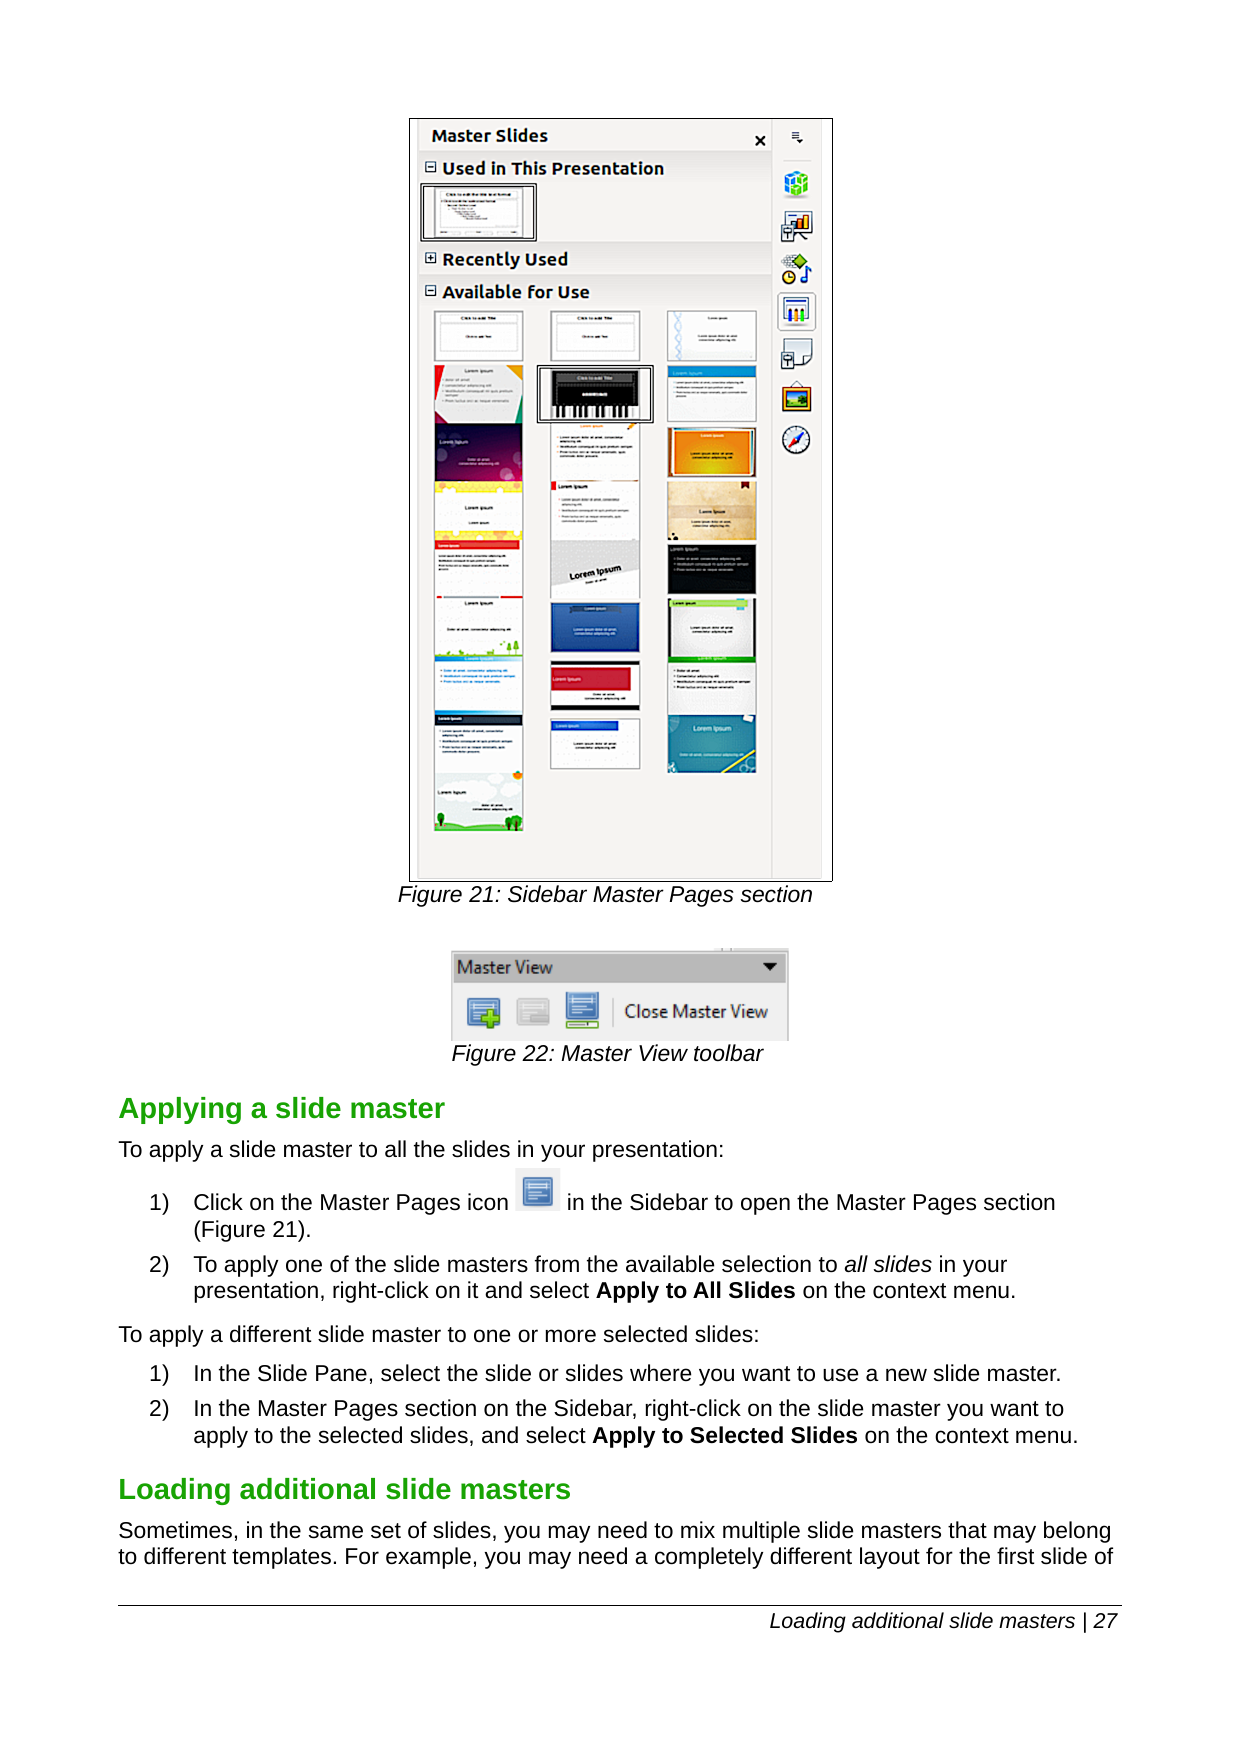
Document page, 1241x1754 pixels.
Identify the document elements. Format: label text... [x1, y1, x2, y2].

text Figure 22: Master View toolbar [451, 1041, 789, 1066]
list Click on the Master Pages icon in the Sidebar to open the Master Pages section (Figure 21). [169, 1169, 1122, 1242]
list To apply one of the slide masters from the available selection to all slides in your presentation, right-click on it and select Apply to All Slides on the context menu. [169, 1251, 1122, 1303]
list In the Master Pages section on the Sidebar, right-click on the slide master you want to apply to the selected slides, and select Apply to Selected Slides on the context menu. [169, 1395, 1122, 1448]
list In the Slide Pane, select the slide or slides where you want to use a new slide master. [169, 1360, 1122, 1386]
subtitle Loading additional slide masters [118, 1472, 1122, 1505]
list To apply a different slide master to one or more selected slides: [118, 1321, 1122, 1348]
picture [451, 948, 789, 1041]
text Sometimes, in the same set of slides, you may need to mix multiple slide masters that may belong to different templates. For example, you may need a completely different layout for the first slide of [118, 1517, 1122, 1570]
text Figure 21: Sidebar Master Pages section [398, 118, 843, 907]
subtitle Applying a slide master [118, 1091, 1122, 1124]
list To apply a slide master to all the slides in your presentation: [118, 1136, 1122, 1163]
picture [410, 119, 832, 881]
